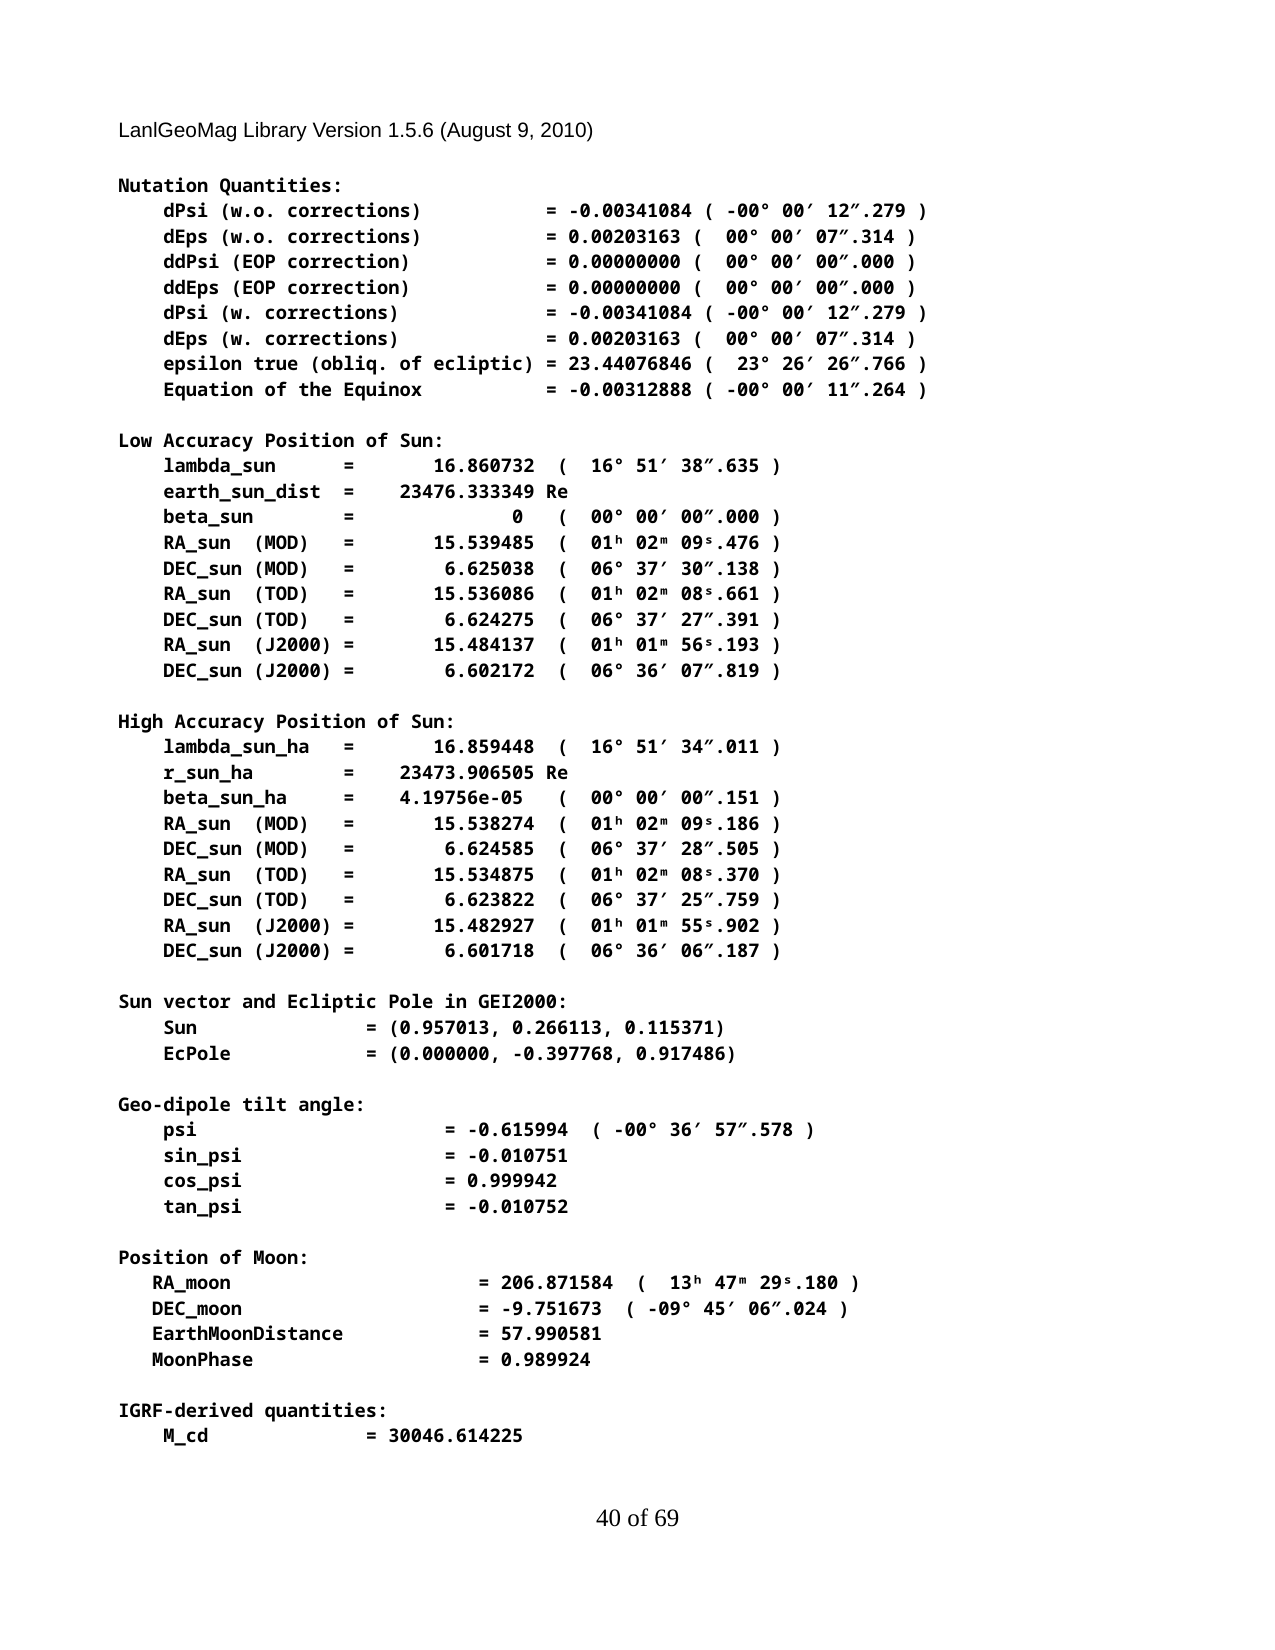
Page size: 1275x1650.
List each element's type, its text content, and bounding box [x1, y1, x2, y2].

text epsilon true (obliq. of ecliptic) = 23.44076846 ( 23° 26′ 26″.766 ) [118, 351, 1157, 376]
text Sun vector and Ecliptic Pole in GEI2000: [118, 989, 1157, 1014]
text High Accuracy Position of Sun: [118, 708, 1157, 733]
text ddEps (EOP correction) = 0.00000000 ( 00° 00′ 00″.000 ) [118, 274, 1157, 300]
text RA_sun (J2000) = 15.482927 ( 01ʰ 01ᵐ 55ˢ.902 ) [118, 912, 1157, 938]
text cos_psi = 0.999942 [118, 1167, 1157, 1193]
text M_cd = 30046.614225 [118, 1423, 1157, 1448]
text DEC_sun (J2000) = 6.601718 ( 06° 36′ 06″.187 ) [118, 938, 1157, 963]
text IGRF-derived quantities: [118, 1397, 1157, 1423]
text Sun = (0.957013, 0.266113, 0.115371) [118, 1014, 1157, 1040]
text Position of Moon: [118, 1244, 1157, 1269]
text EcPole = (0.000000, -0.397768, 0.917486) [118, 1040, 1157, 1065]
text dPsi (w. corrections) = -0.00341084 ( -00° 00′ 12″.279 ) [118, 300, 1157, 325]
text dEps (w.o. corrections) = 0.00203163 ( 00° 00′ 07″.314 ) [118, 223, 1157, 249]
text RA_sun (J2000) = 15.484137 ( 01ʰ 01ᵐ 56ˢ.193 ) [118, 631, 1157, 657]
text lambda_sun_ha = 16.859448 ( 16° 51′ 34″.011 ) [118, 733, 1157, 759]
text RA_moon = 206.871584 ( 13ʰ 47ᵐ 29ˢ.180 ) [118, 1269, 1157, 1295]
text Nutation Quantities: [118, 172, 1157, 198]
text beta_sun = 0 ( 00° 00′ 00″.000 ) [118, 504, 1157, 529]
text beta_sun_ha = 4.19756e-05 ( 00° 00′ 00″.151 ) [118, 784, 1157, 810]
text ddPsi (EOP correction) = 0.00000000 ( 00° 00′ 00″.000 ) [118, 249, 1157, 274]
text sin_psi = -0.010751 [118, 1142, 1157, 1167]
text RA_sun (MOD) = 15.539485 ( 01ʰ 02ᵐ 09ˢ.476 ) [118, 529, 1157, 555]
text DEC_sun (J2000) = 6.602172 ( 06° 36′ 07″.819 ) [118, 657, 1157, 682]
text lambda_sun = 16.860732 ( 16° 51′ 38″.635 ) [118, 453, 1157, 478]
text RA_sun (MOD) = 15.538274 ( 01ʰ 02ᵐ 09ˢ.186 ) [118, 810, 1157, 836]
text earth_sun_dist = 23476.333349 Re [118, 478, 1157, 504]
text EarthMoonDistance = 57.990581 [118, 1321, 1157, 1346]
text tan_psi = -0.010752 [118, 1193, 1157, 1218]
text Geo-dipole tilt angle: [118, 1091, 1157, 1116]
text psi = -0.615994 ( -00° 36′ 57″.578 ) [118, 1116, 1157, 1142]
text DEC_sun (TOD) = 6.623822 ( 06° 37′ 25″.759 ) [118, 887, 1157, 912]
text MoonPhase = 0.989924 [118, 1346, 1157, 1372]
text DEC_sun (TOD) = 6.624275 ( 06° 37′ 27″.391 ) [118, 606, 1157, 631]
text DEC_sun (MOD) = 6.624585 ( 06° 37′ 28″.505 ) [118, 836, 1157, 861]
text DEC_sun (MOD) = 6.625038 ( 06° 37′ 30″.138 ) [118, 555, 1157, 580]
text DEC_moon = -9.751673 ( -09° 45′ 06″.024 ) [118, 1295, 1157, 1321]
text dEps (w. corrections) = 0.00203163 ( 00° 00′ 07″.314 ) [118, 325, 1157, 351]
text Equation of the Equinox = -0.00312888 ( -00° 00′ 11″.264 ) [118, 376, 1157, 402]
text Low Accuracy Position of Sun: [118, 427, 1157, 453]
text RA_sun (TOD) = 15.536086 ( 01ʰ 02ᵐ 08ˢ.661 ) [118, 580, 1157, 606]
text RA_sun (TOD) = 15.534875 ( 01ʰ 02ᵐ 08ˢ.370 ) [118, 861, 1157, 887]
text dPsi (w.o. corrections) = -0.00341084 ( -00° 00′ 12″.279 ) [118, 198, 1157, 223]
text r_sun_ha = 23473.906505 Re [118, 759, 1157, 784]
